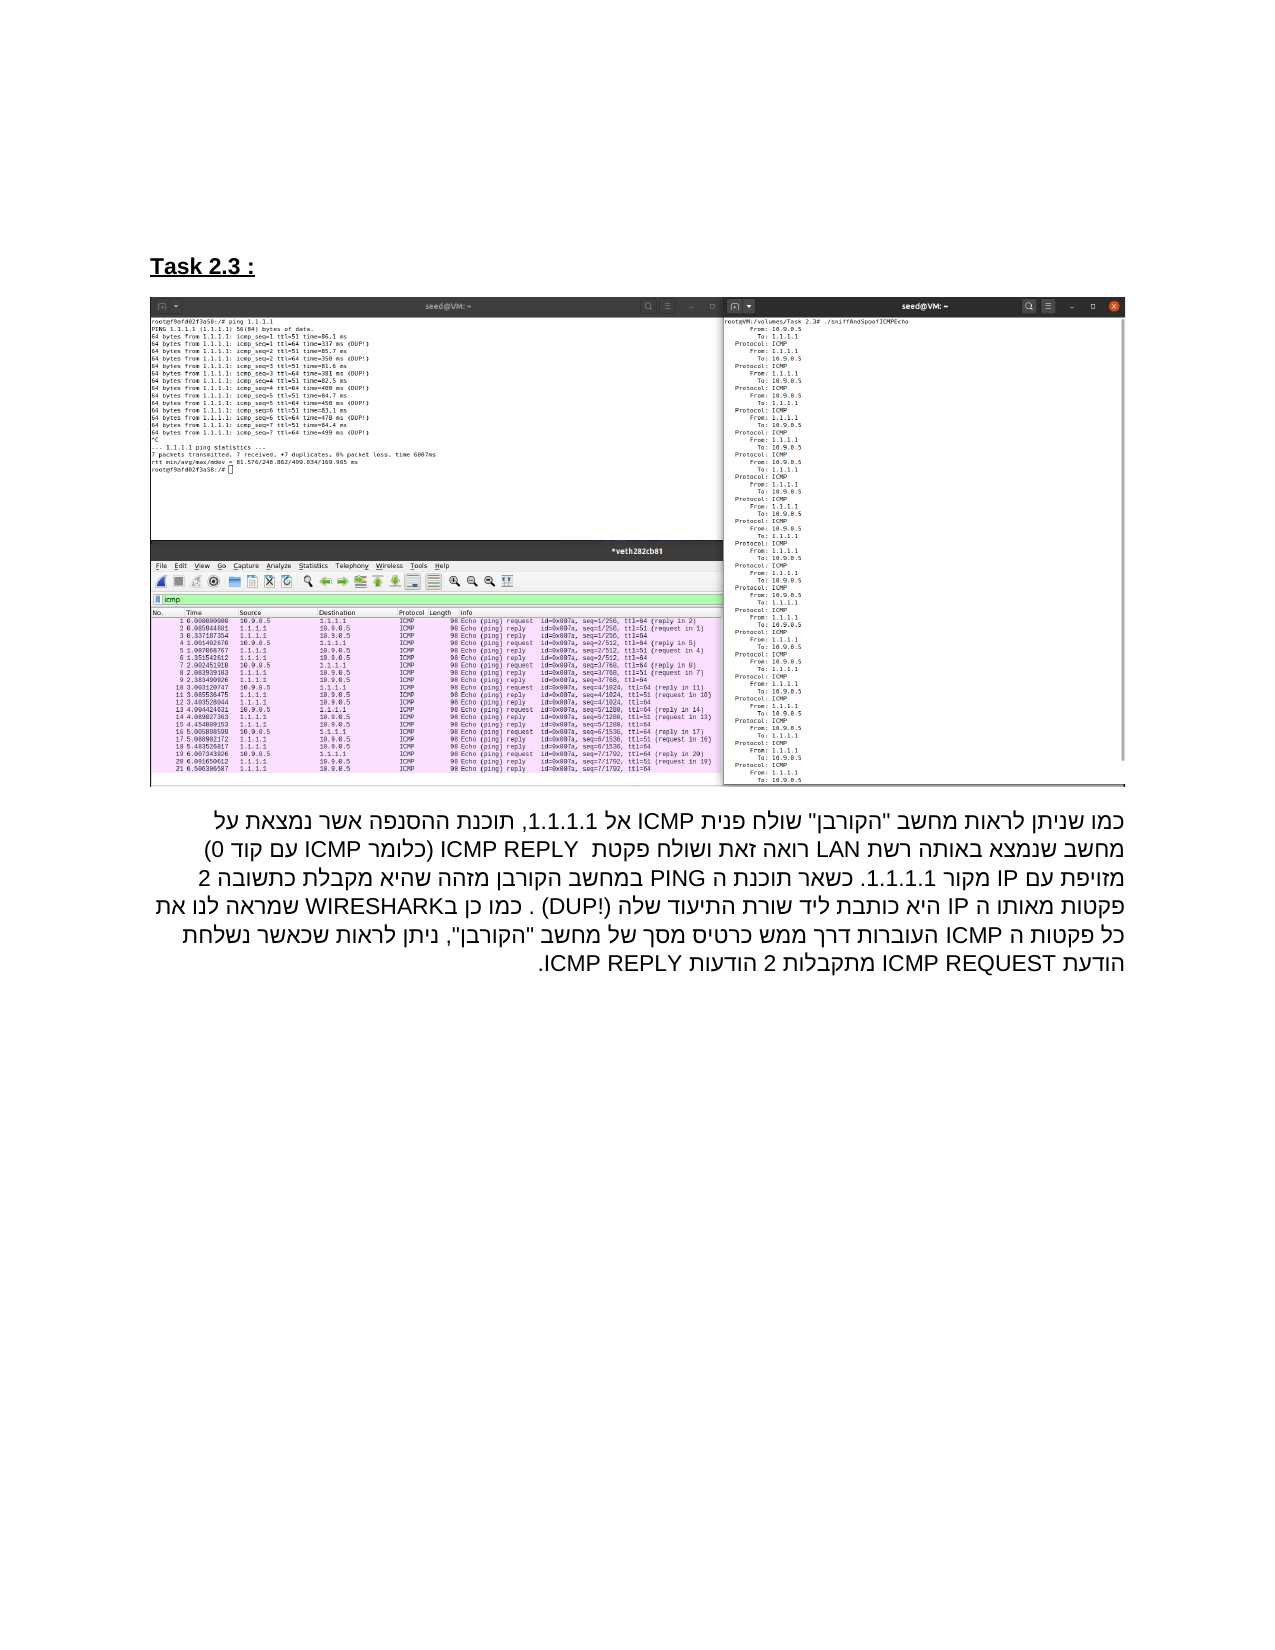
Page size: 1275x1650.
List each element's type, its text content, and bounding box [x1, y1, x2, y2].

picture [150, 297, 1125, 787]
text כמו שניתן לראות מחשב "הקורבן" שולח פנית ICMP אל 1.1.1.1, תוכנת ההסנפה אשר נמצאת על מחשב שנמצא באותה רשת LAN רואה זאת ושולח פקטת ICMP REPLY (כלומר ICMP עם קוד 0) מזויפת עם IP מקור 1.1.1.1. כשאר תוכנת ה PING במחשב הקורבן מזהה שהיא מקבלת כתשובה 2 פקטות מאותו ה IP היא כותבת ליד שורת התיעוד שלה (!DUP) . כמו כן בWIRESHARK שמראה לנו את כל פקטות ה ICMP העוברות דרך ממש כרטיס מסך של מחשב "הקורבן", ניתן לראות שכאשר נשלחת הודעת ICMP REQUEST מתקבלות 2 הודעות ICMP REPLY. [150, 787, 1125, 976]
text Task 2.3 : [150, 253, 1125, 279]
